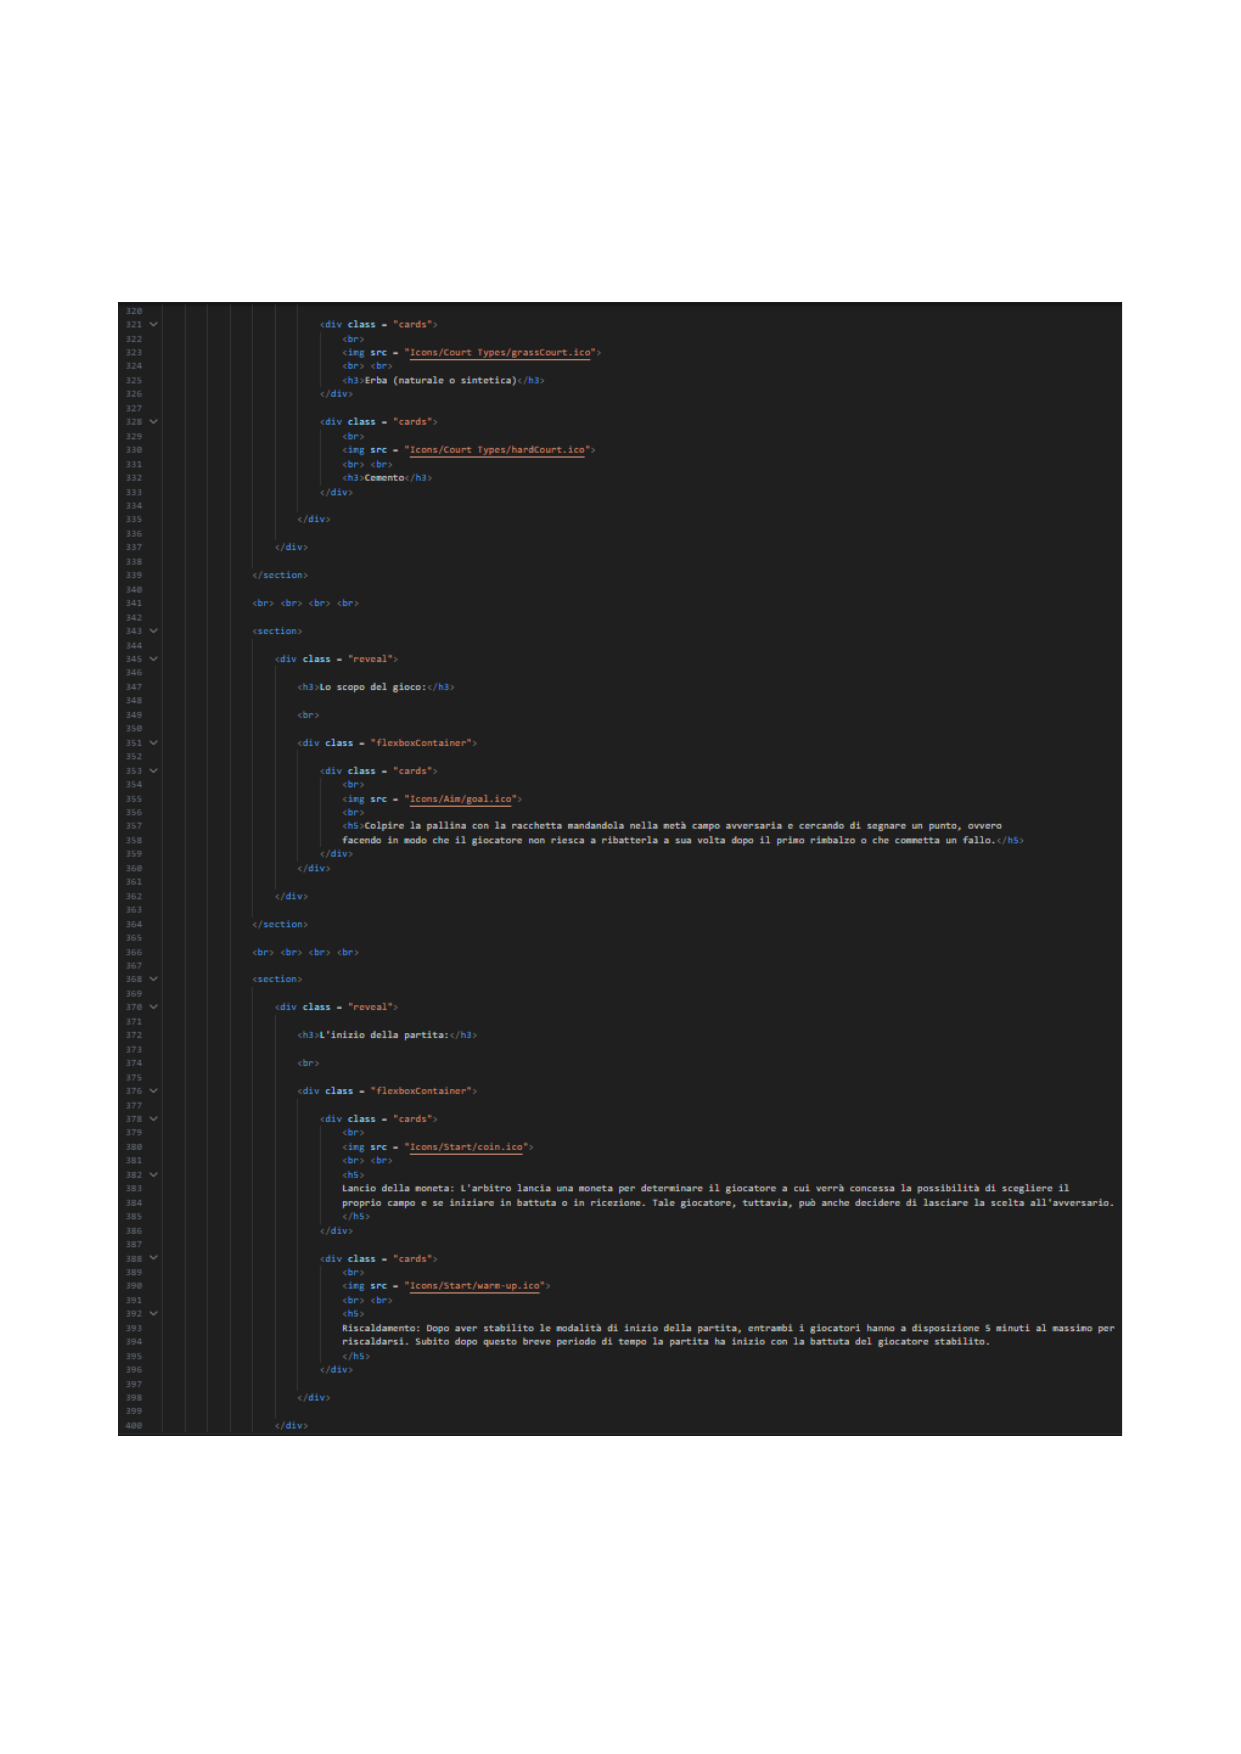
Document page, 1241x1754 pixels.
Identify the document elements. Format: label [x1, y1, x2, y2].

picture [118, 302, 1123, 1436]
